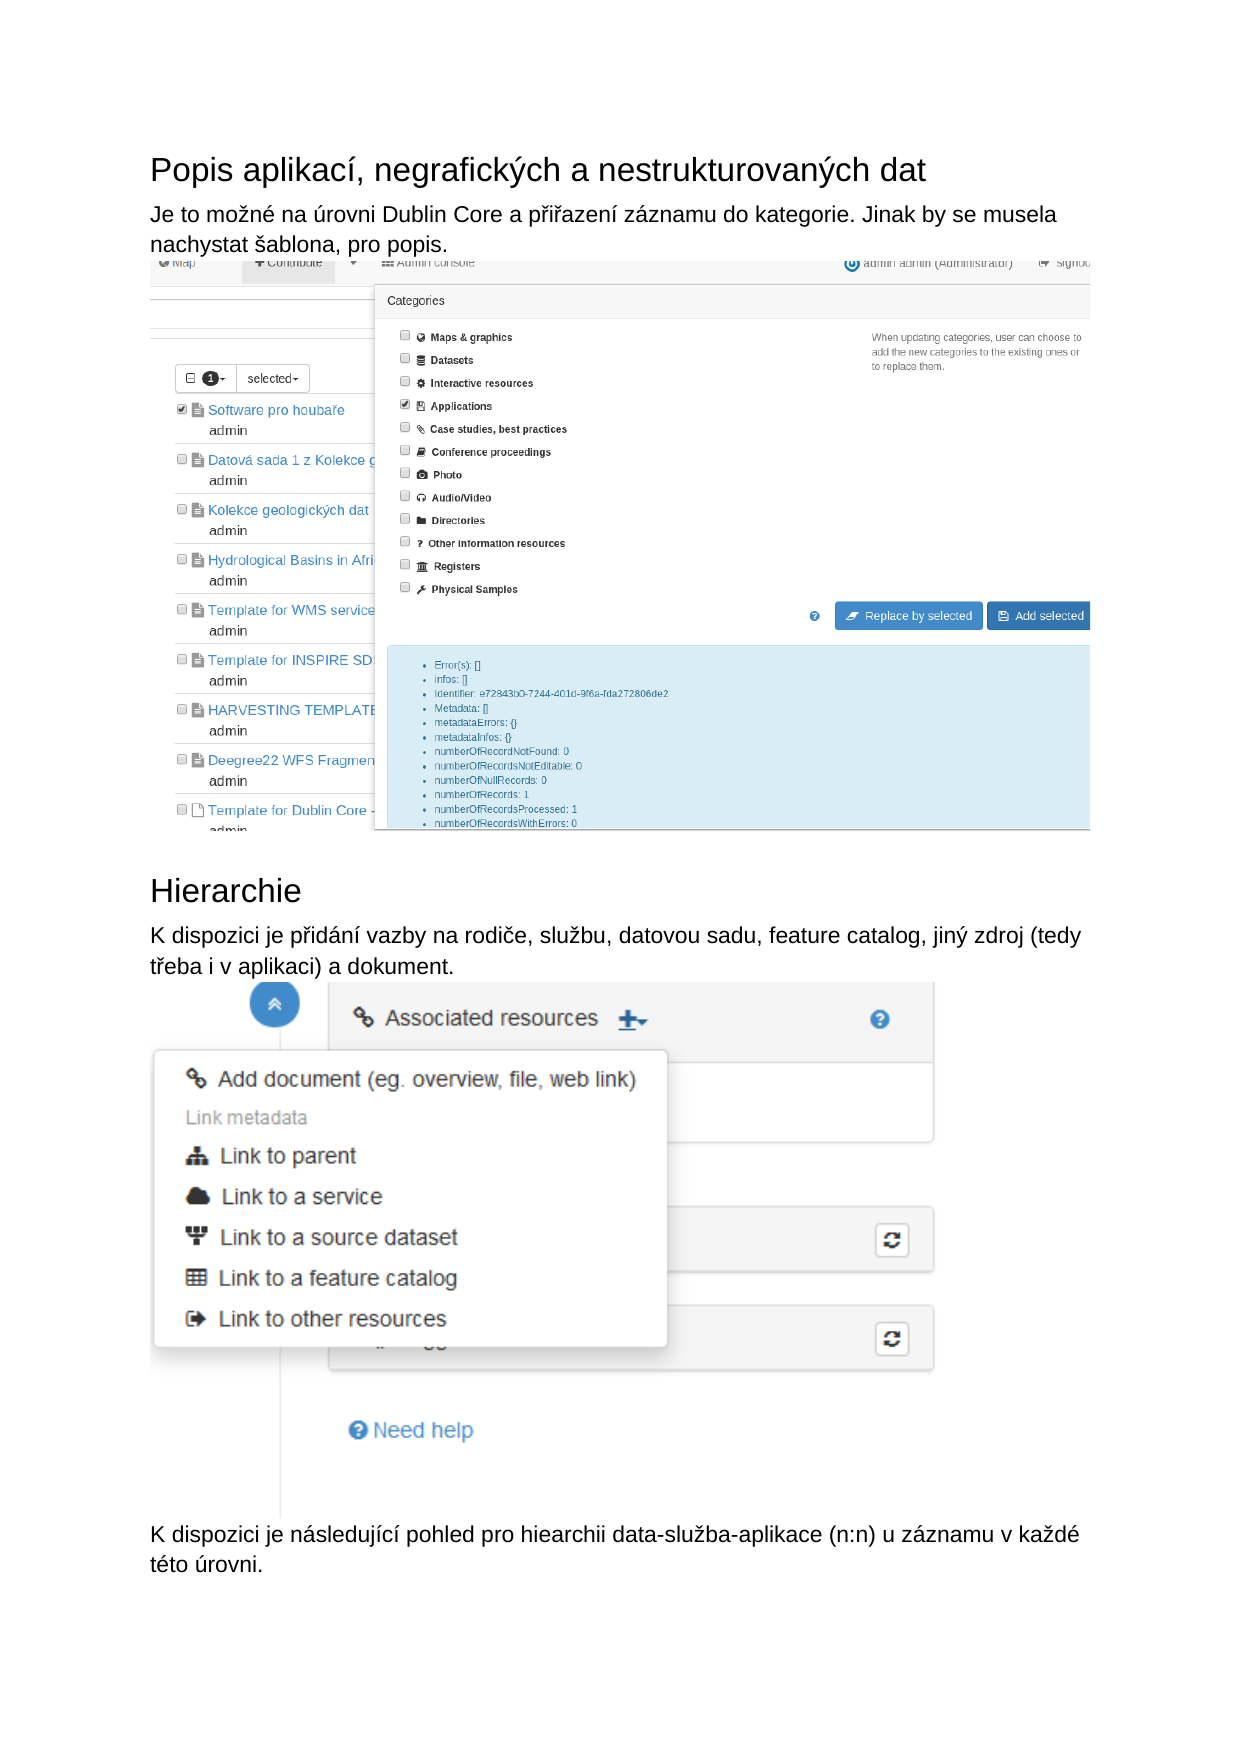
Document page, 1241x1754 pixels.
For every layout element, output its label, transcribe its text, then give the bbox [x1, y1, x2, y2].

picture [150, 982, 966, 1518]
text Je to možné na úrovni Dublin Core a přiřazení záznamu do kategorie. Jinak by se musela nachystat šablona, pro popis. [150, 201, 1090, 261]
text K dispozici je přidání vazby na rodiče, službu, datovou sadu, feature catalog, jiný zdroj (tedy třeba i v aplikaci) a dokument. [150, 922, 1090, 979]
text K dispozici je následující pohled pro hiearchii data-služba-aplikace (n:n) u záznamu v každé této úrovni. [150, 1521, 1090, 1578]
subtitle Popis aplikací, negrafických a nestrukturovaných dat [150, 150, 1090, 188]
picture [150, 261, 1091, 831]
subtitle Hierarchie [150, 871, 1090, 910]
